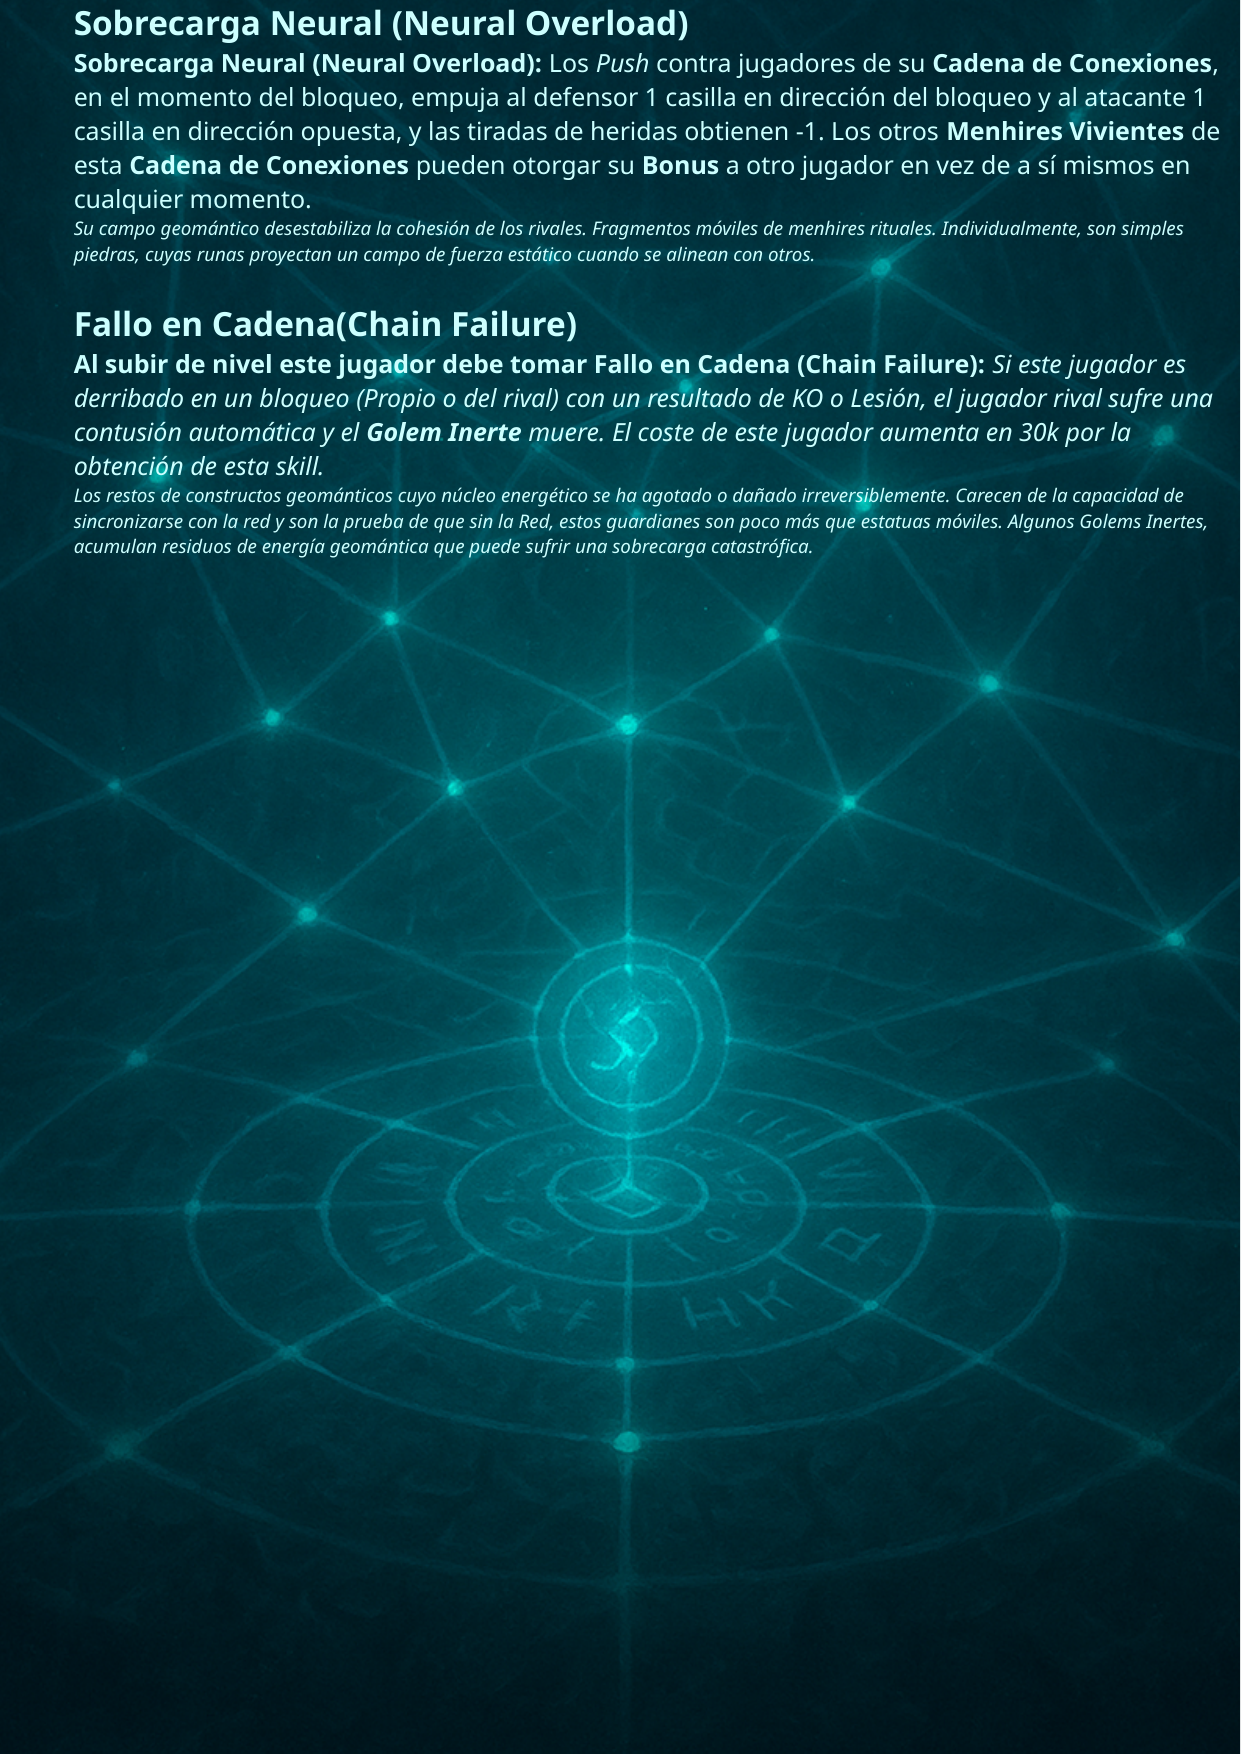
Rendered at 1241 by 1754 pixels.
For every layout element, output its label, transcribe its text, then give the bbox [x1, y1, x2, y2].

text Fallo en Cadena(Chain Failure) Al subir de nivel este jugador debe tomar Fallo en Cadena (Chain Failure): Si este jugador es derribado en un bloqueo (Propio o del rival) con un resultado de KO o Lesión, el jugador rival sufre una contusión automática y el Golem Inerte muere. El coste de este jugador aumenta en 30k por la obtención de esta skill. [73, 301, 1240, 482]
picture [220, 953, 1021, 1754]
text Su campo geomántico desestabiliza la cohesión de los rivales. Fragmentos móviles de menhires rituales. Individualmente, son simples piedras, cuyas runas proyectan un campo de fuerza estático cuando se alinean con otros. [73, 216, 1240, 267]
text Los restos de constructos geománticos cuyo núcleo energético se ha agotado o dañado irreversiblemente. Carecen de la capacidad de sincronizarse con la red y son la prueba de que sin la Red, estos guardianes son poco más que estatuas móviles. Algunos Golems Inertes, acumulan residuos de energía geomántica que puede sufrir una sobrecarga catastrófica. [73, 482, 1240, 559]
text Sobrecarga Neural (Neural Overload) [73, 0, 1240, 45]
text Sobrecarga Neural (Neural Overload): Los Push contra jugadores de su Cadena de Conexiones, en el momento del bloqueo, empuja al defensor 1 casilla en dirección del bloqueo y al atacante 1 casilla en dirección opuesta, y las tiradas de heridas obtienen -1. Los otros Menhires Vivientes de esta Cadena de Conexiones pueden otorgar su Bonus a otro jugador en vez de a sí mismos en cualquier momento. [73, 45, 1240, 216]
